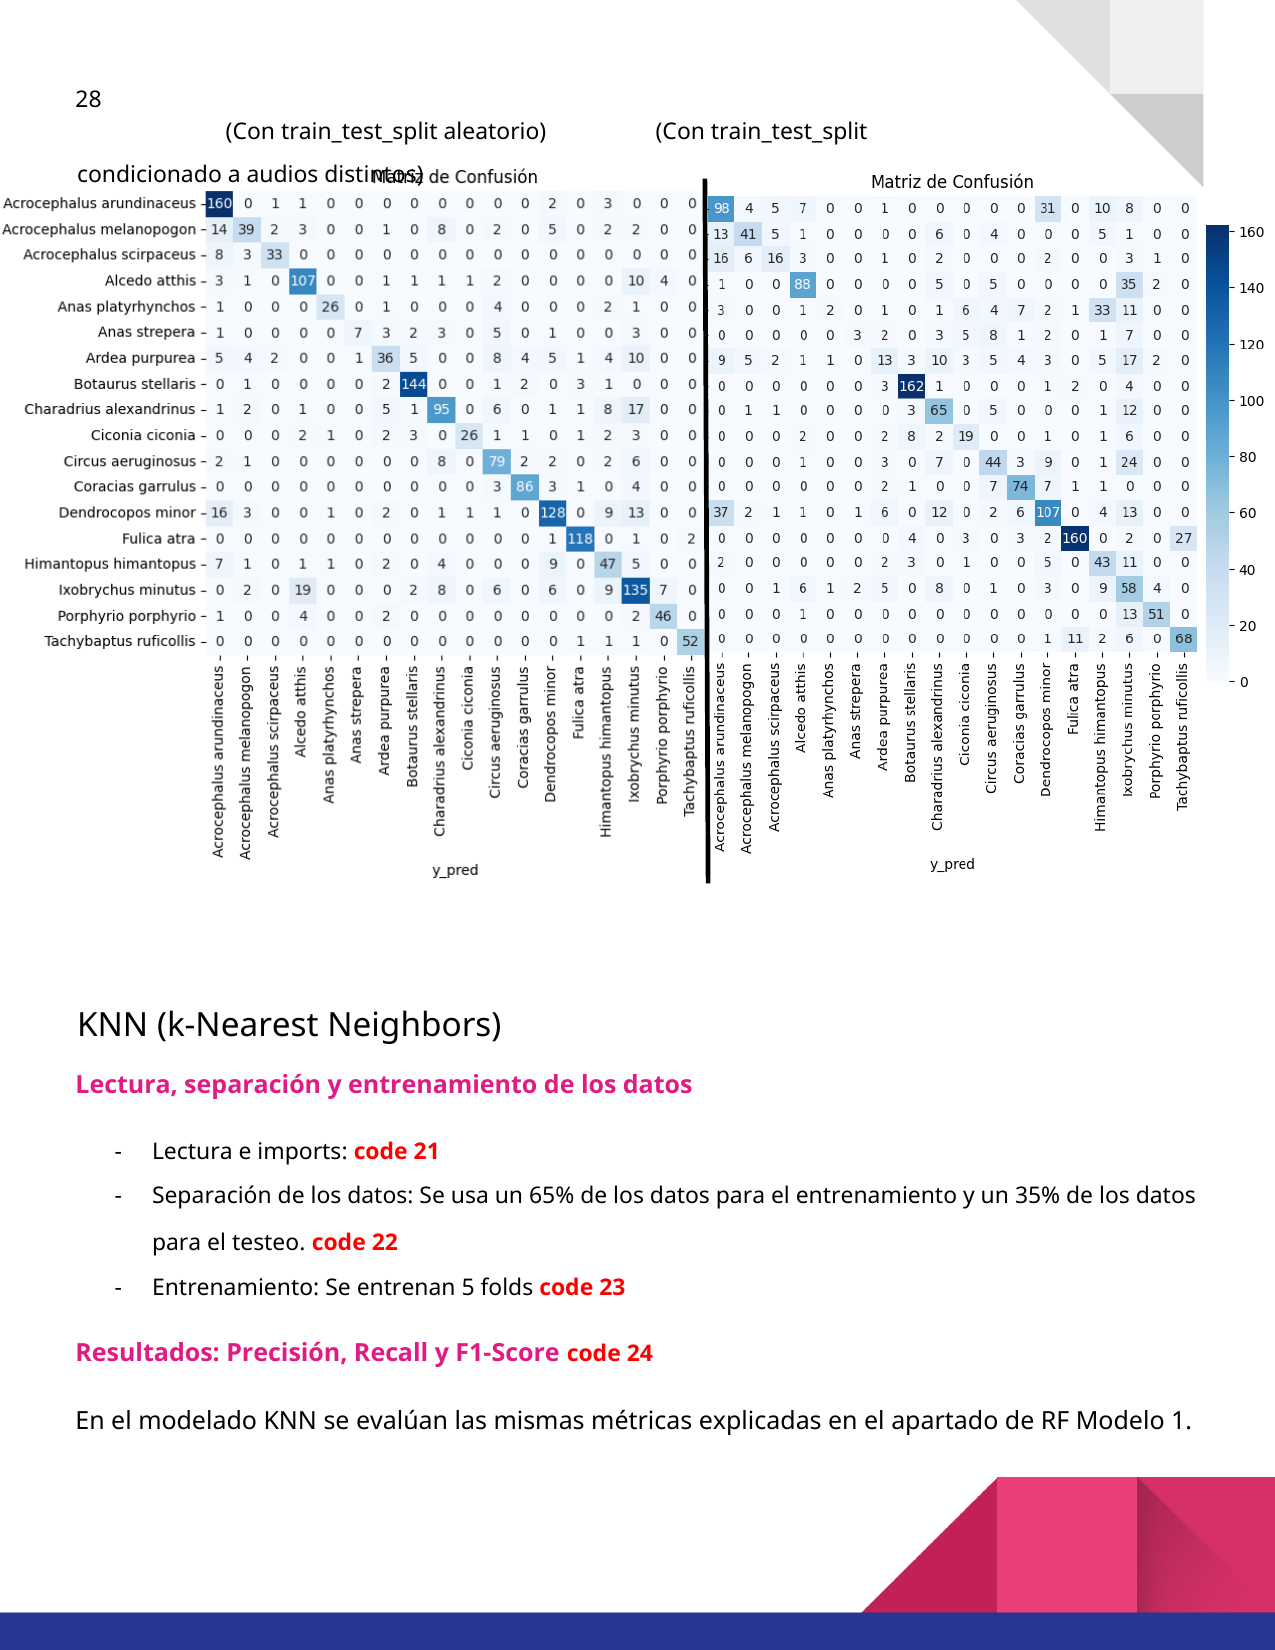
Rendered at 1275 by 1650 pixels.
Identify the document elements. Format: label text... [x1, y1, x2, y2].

text En el modelado KNN se evalúan las mismas métricas explicadas en el apartado de RF Modelo 1. [75, 1403, 1198, 1437]
list Separación de los datos: Se usa un 65% de los datos para el entrenamiento y un 35% de los datos para el testeo. code 22 [114, 1179, 1198, 1257]
text (Con train_test_split aleatorio) (Con train_test_split condicionado a audios distintos) [77, 114, 1198, 189]
picture [1015, 0, 1204, 188]
list Lectura e imports: code 21 [114, 1135, 1198, 1166]
text Resultados: Precisión, Recall y F1-Score code 24 [75, 1335, 1198, 1369]
picture [0, 1475, 1275, 1650]
picture [708, 189, 1197, 873]
subtitle KNN (k-Nearest Neighbors) [77, 1001, 1198, 1046]
list Entrenamiento: Se entrenan 5 folds code 23 [114, 1270, 1198, 1302]
picture [0, 164, 705, 883]
text Lectura, separación y entrenamiento de los datos [75, 1067, 1198, 1101]
